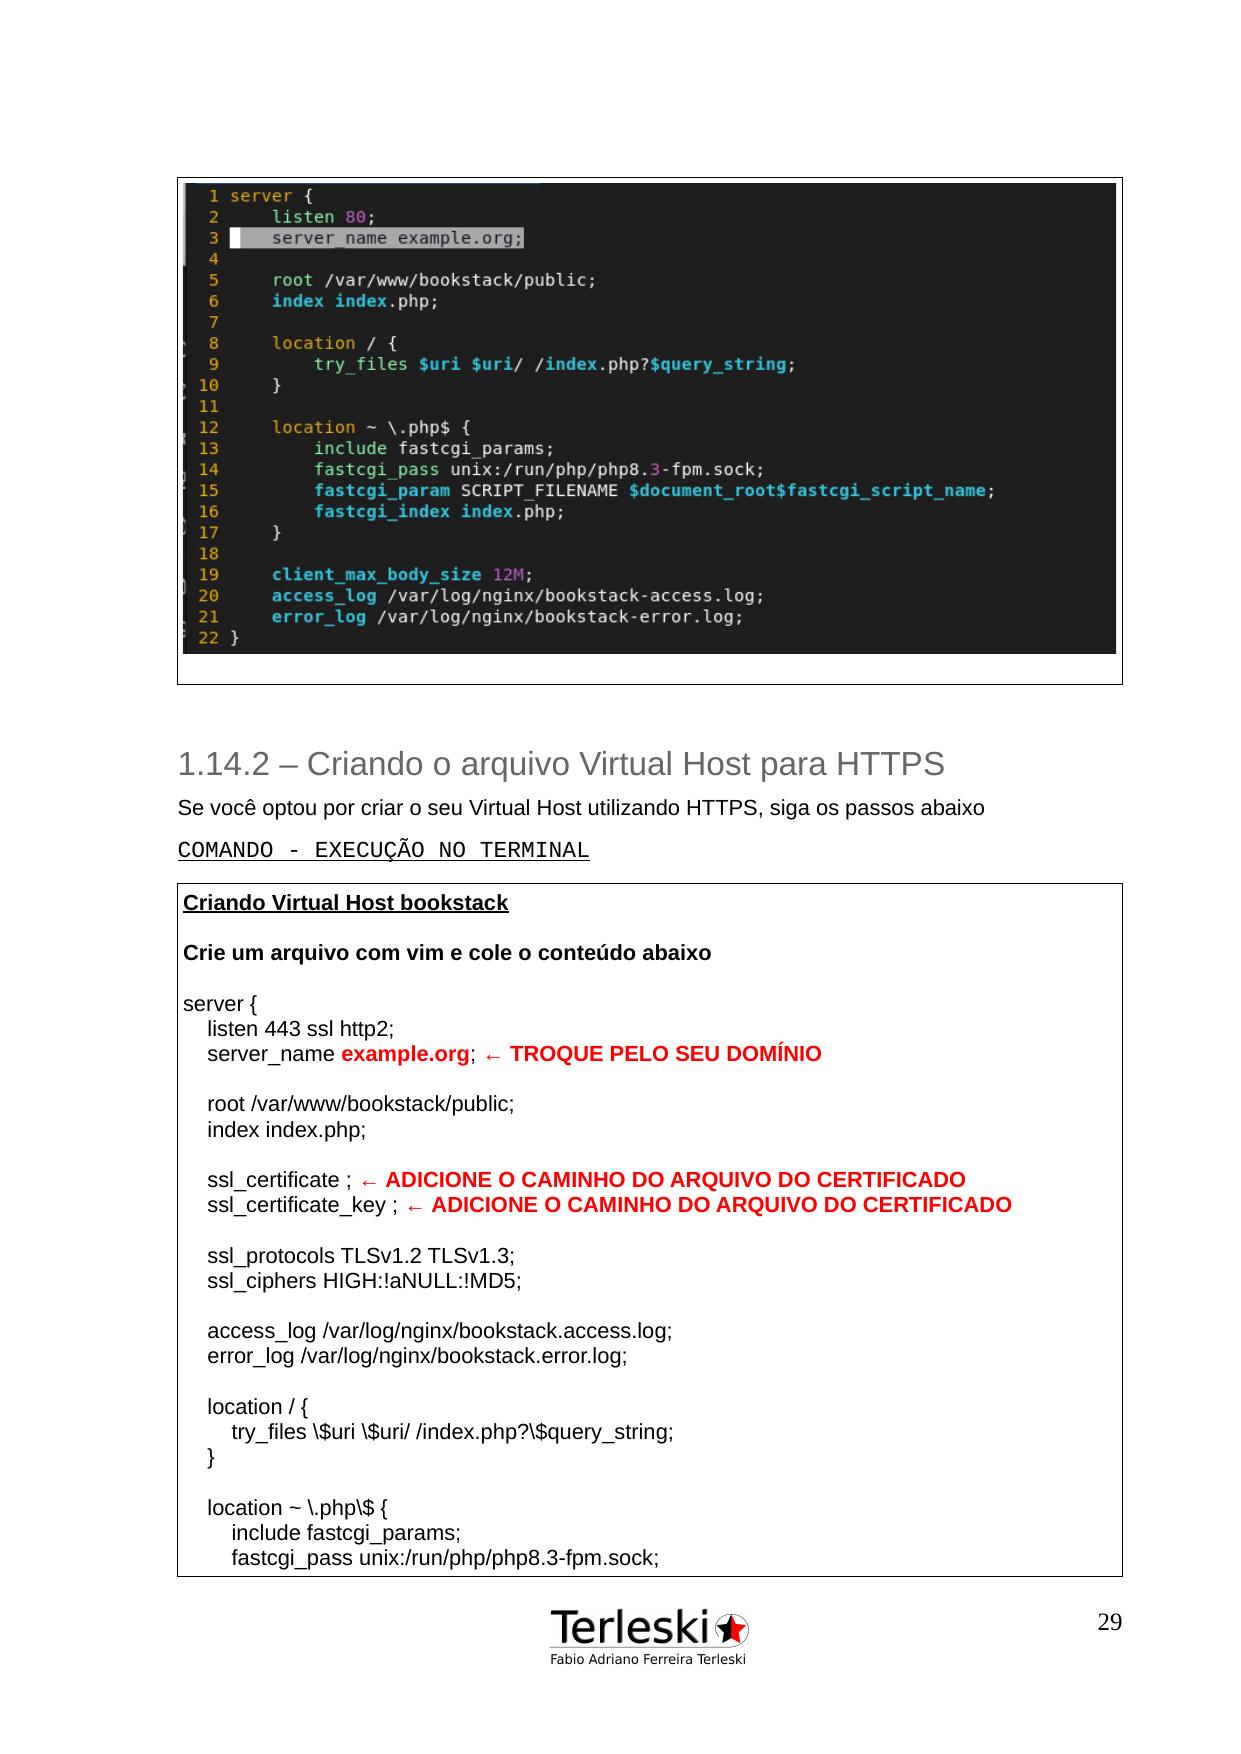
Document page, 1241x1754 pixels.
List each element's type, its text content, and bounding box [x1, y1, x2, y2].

text Se você optou por criar o seu Virtual Host utilizando HTTPS, siga os passos abaixo [177, 795, 1122, 820]
picture [182, 183, 1117, 654]
subtitle 1.14.2 – Criando o arquivo Virtual Host para HTTPS [177, 744, 1122, 782]
text COMANDO - EXECUÇÃO NO TERMINAL [177, 838, 1122, 864]
picture [549, 1607, 750, 1667]
table_header Criando Virtual Host bookstack Crie um arquivo com vim e cole o conteúdo abaixo server { listen 443 ssl http2; server_name example.org; ← TROQUE PELO SEU DOMÍNIO root /var/www/bookstack/public; index index.php; ssl_certificate ; ← ADICIONE O CAMINHO DO ARQUIVO DO CERTIFICADO ssl_certificate_key ; ← ADICIONE O CAMINHO DO ARQUIVO DO CERTIFICADO ssl_protocols TLSv1.2 TLSv1.3; ssl_ciphers HIGH:!aNULL:!MD5; access_log /var/log/nginx/bookstack.access.log; error_log /var/log/nginx/bookstack.error.log; location / { try_files \$uri \$uri/ /index.php?\$query_string; } location ~ \.php\$ { include fastcgi_params; fastcgi_pass unix:/run/php/php8.3-fpm.sock; [178, 884, 1122, 1576]
table_header [178, 178, 1122, 684]
